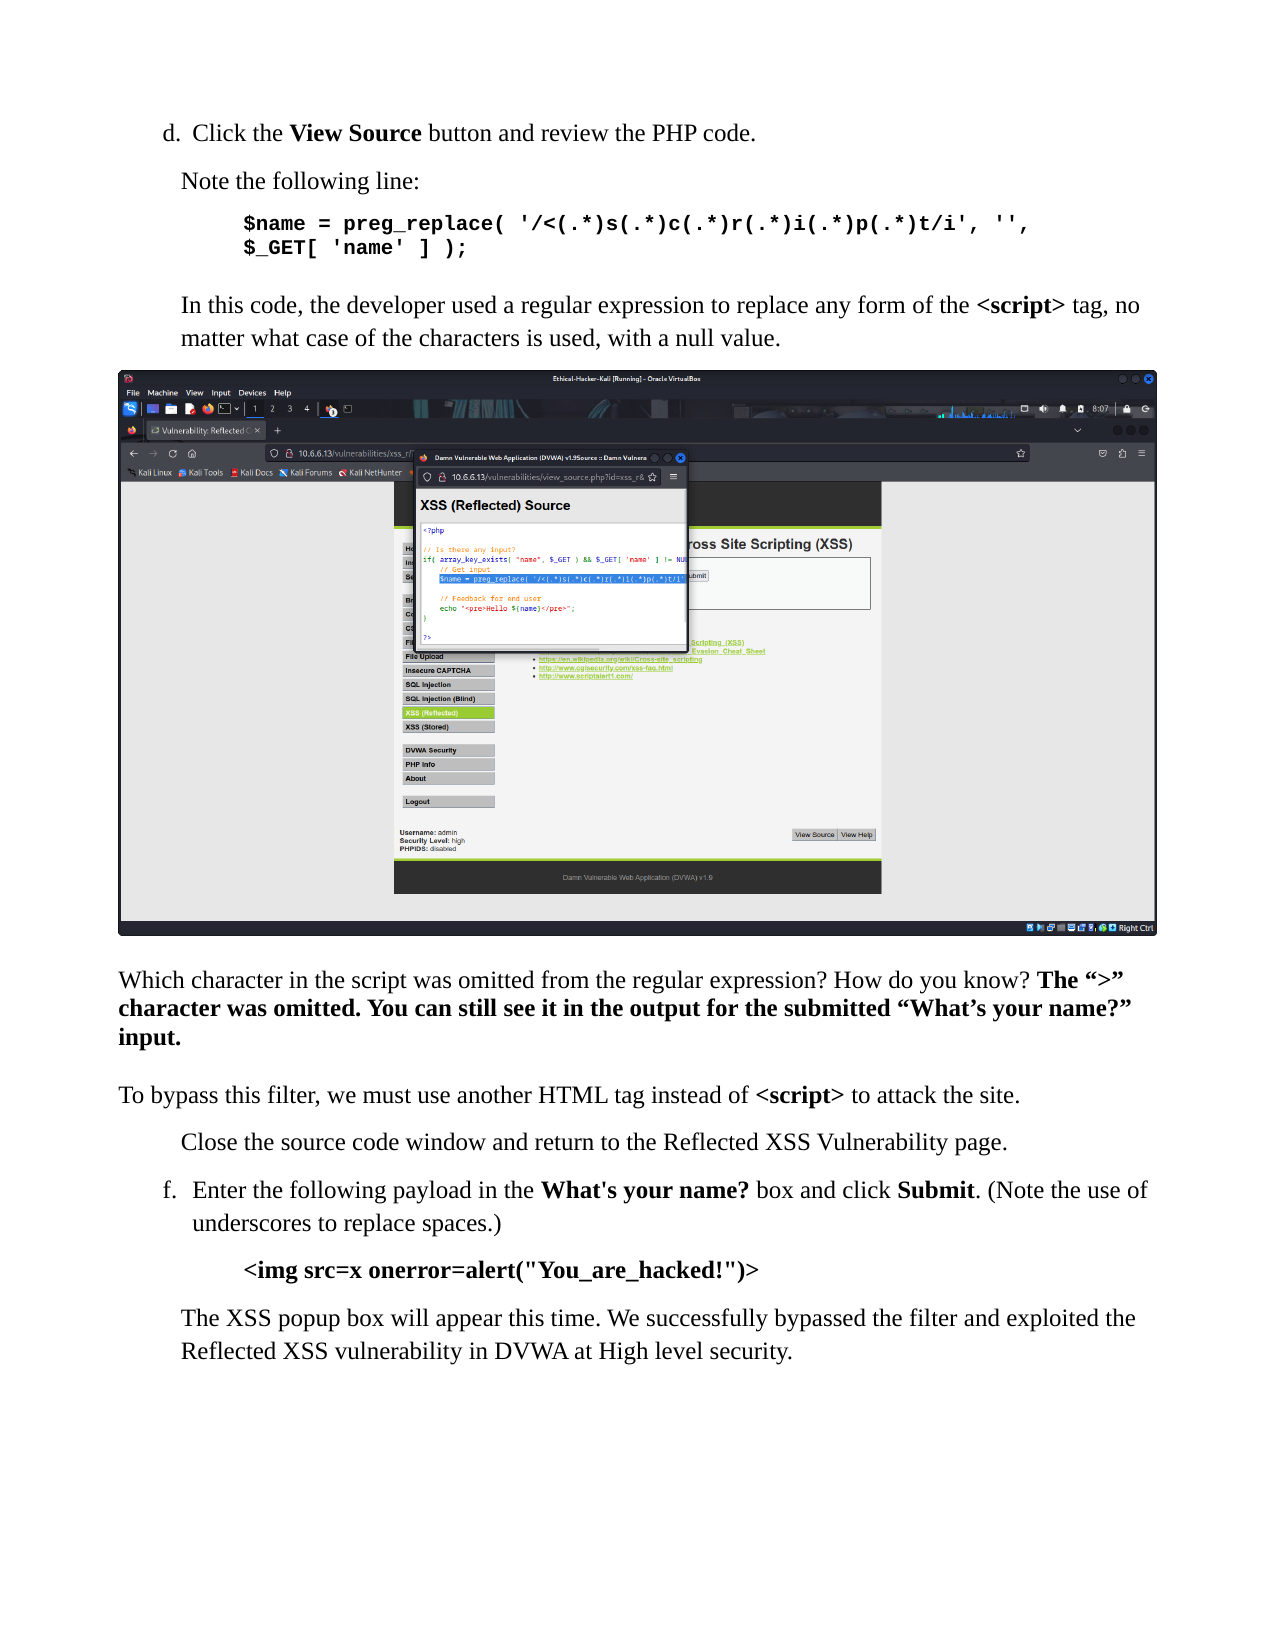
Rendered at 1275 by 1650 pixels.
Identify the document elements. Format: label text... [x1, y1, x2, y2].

list Enter the following payload in the What's your name? box and click Submit. (Note the use of underscores to replace spaces.) [162, 1175, 1157, 1237]
text In this code, the developer used a regular expression to replace any form of the <script> tag, no matter what case of the characters is used, with a null value. [181, 290, 1157, 352]
text Which character in the script was omitted from the regular expression? How do you know? The “>” character was omitted. You can still see it in the output for the submitted “What’s your name?” input. [118, 965, 1157, 1051]
text <img src=x onerror=alert("You_are_hacked!")> [243, 1256, 1157, 1284]
text Note the following line: [181, 166, 1157, 194]
picture [118, 370, 1157, 936]
text Close the source code window and return to the Reflected XSS Vulnerability page. [181, 1127, 1157, 1156]
text $name = preg_replace( '/<(.*)s(.*)c(.*)r(.*)i(.*)p(.*)t/i', '', $_GET[ 'name' ] ); [243, 213, 1157, 261]
text To bypass this filter, we must use another HTML tag instead of <script> to attack the site. [118, 1080, 1157, 1108]
text The XSS popup box will appear this time. We successfully bypassed the filter and exploited the Reflected XSS vulnerability in DVWA at High level security. [181, 1303, 1157, 1365]
list Click the View Source button and review the PHP code. [162, 118, 1157, 147]
